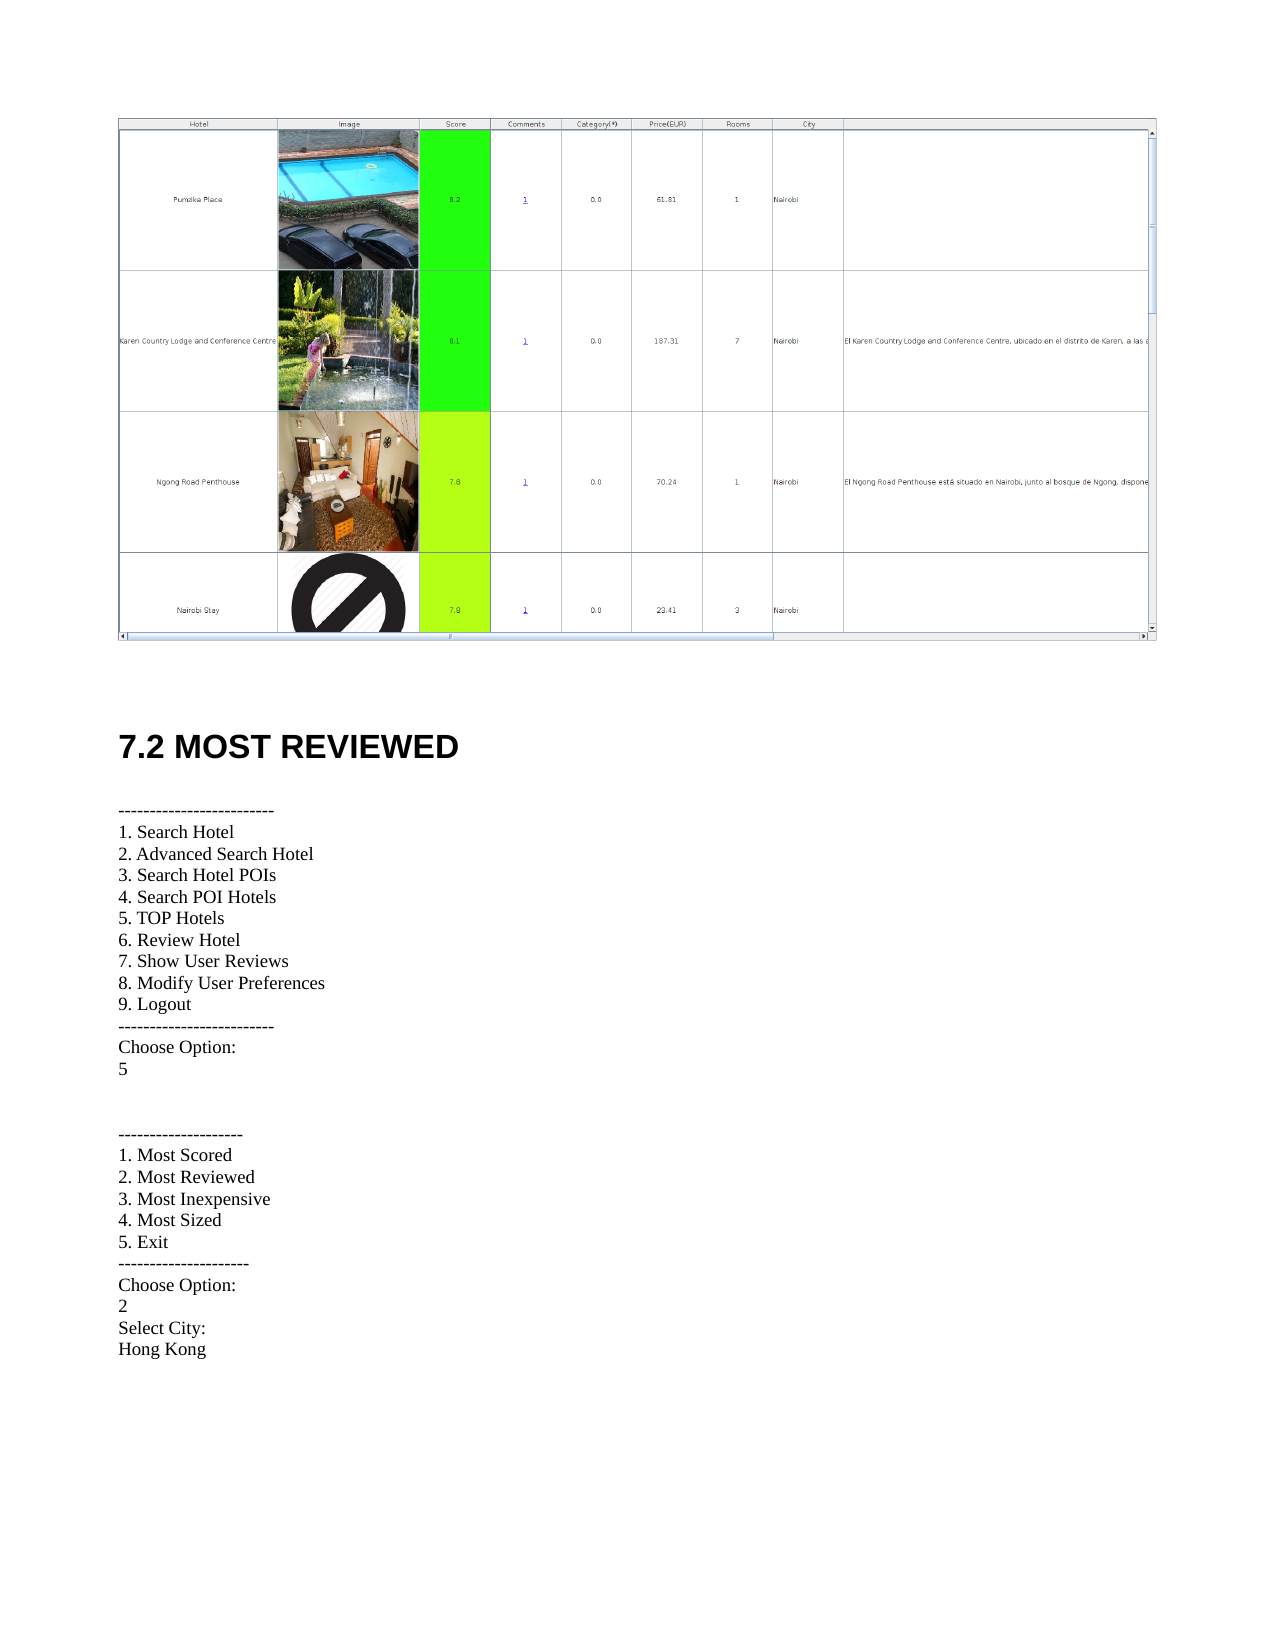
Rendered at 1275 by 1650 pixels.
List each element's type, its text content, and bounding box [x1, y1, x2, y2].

text 4. Search POI Hotels [118, 886, 1157, 907]
text -------------------- [118, 1123, 1157, 1144]
text 2. Most Reviewed [118, 1166, 1157, 1187]
text 7. Show User Reviews [118, 950, 1157, 972]
text Choose Option: [118, 1036, 1157, 1058]
text --------------------- [118, 1252, 1157, 1274]
text 4. Most Sized [118, 1209, 1157, 1231]
text 9. Logout [118, 993, 1157, 1015]
text 6. Review Hotel [118, 929, 1157, 950]
text ------------------------- [118, 1015, 1157, 1036]
text 8. Modify User Preferences [118, 972, 1157, 993]
text 2 [118, 1295, 1157, 1317]
text Hong Kong [118, 1338, 1157, 1360]
text 2. Advanced Search Hotel [118, 842, 1157, 864]
text 1. Search Hotel [118, 821, 1157, 842]
subtitle 7.2 MOST REVIEWED [118, 727, 1157, 765]
text 3. Search Hotel POIs [118, 864, 1157, 886]
picture [118, 118, 1157, 641]
text ------------------------- [118, 799, 1157, 821]
text Choose Option: [118, 1274, 1157, 1295]
text 1. Most Scored [118, 1144, 1157, 1166]
text 5 [118, 1058, 1157, 1079]
text Select City: [118, 1317, 1157, 1338]
text 3. Most Inexpensive [118, 1187, 1157, 1209]
text 5. TOP Hotels [118, 907, 1157, 929]
text 5. Exit [118, 1231, 1157, 1252]
